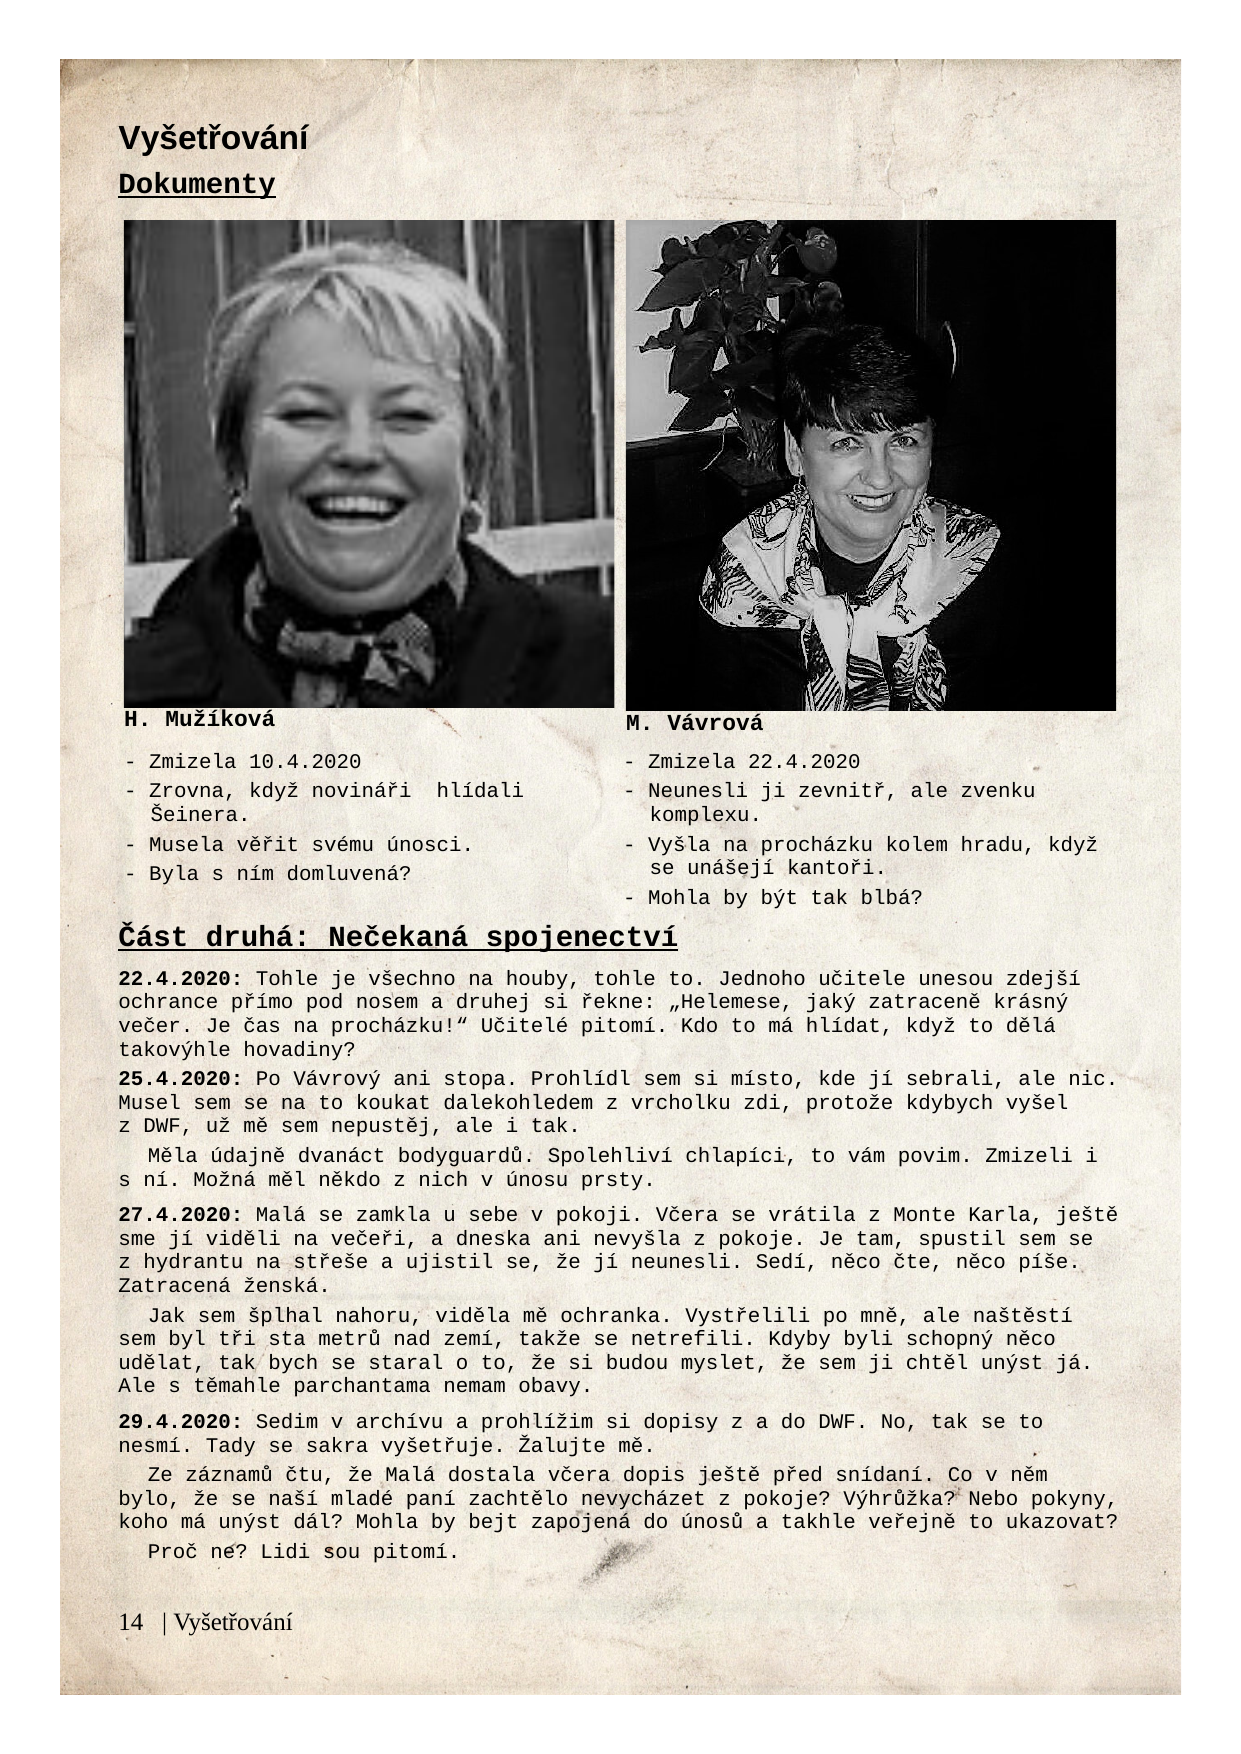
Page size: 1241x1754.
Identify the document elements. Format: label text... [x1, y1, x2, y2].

text Měla údajně dvanáct bodyguardů. Spolehliví chlapíci, to vám povim. Zmizeli i s ní. Možná měl někdo z nich v únosu prsty. [118, 1145, 1122, 1192]
text 25.4.2020: Po Vávrový ani stopa. Prohlídl sem si místo, kde jí sebrali, ale nic. Musel sem se na to koukat dalekohledem z vrcholku zdi, protože kdybych vyšel z DWF, už mě sem nepustěj, ale i tak. [118, 1068, 1122, 1139]
subtitle Dokumenty [118, 169, 1122, 202]
subtitle Vyšetřování [118, 118, 1122, 157]
table_cell - Zmizela 22.4.2020 - Neunesli ji zevnitř, ale zvenku komplexu. - Vyšla na procházku kolem hradu, když se unášejí kantoři. - Mohla by být tak blbá? [620, 745, 1122, 922]
table_header H. Mužíková [118, 215, 620, 745]
text 29.4.2020: Sedim v archívu a prohlížim si dopisy z a do DWF. No, tak se to nesmí. Tady se sakra vyšetřuje. Žalujte mě. [118, 1411, 1122, 1458]
picture [625, 220, 1117, 711]
text Proč ne? Lidi sou pitomí. [118, 1541, 1122, 1565]
text Jak sem šplhal nahoru, viděla mě ochranka. Vystřelili po mně, ale naštěstí sem byl tři sta metrů nad zemí, takže se netrefili. Kdyby byli schopný něco udělat, tak bych se staral o to, že si budou myslet, že sem ji chtěl unýst já. Ale s těmahle parchantama nemam obavy. [118, 1304, 1122, 1399]
text 27.4.2020: Malá se zamkla u sebe v pokoji. Včera se vrátila z Monte Karla, ještě sme jí viděli na večeři, a dneska ani nevyšla z pokoje. Je tam, spustil sem se z hydrantu na střeše a ujistil se, že jí neunesli. Sedí, něco čte, něco píše. Zatracená ženská. [118, 1204, 1122, 1299]
picture [123, 220, 615, 708]
text 22.4.2020: Tohle je všechno na houby, tohle to. Jednoho učitele unesou zdejší ochrance přímo pod nosem a druhej si řekne: „Helemese, jaký zatraceně krásný večer. Je čas na procházku!“ Učitelé pitomí. Kdo to má hlídat, když to dělá takovýhle hovadiny? [118, 968, 1122, 1062]
table_header M. Vávrová [620, 215, 1122, 745]
table_cell - Zmizela 10.4.2020 - Zrovna, když novináři hlídali Šeinera. - Musela věřit svému únosci. - Byla s ním domluvená? [118, 745, 620, 922]
subtitle Část druhá: Nečekaná spojenectví [118, 922, 1122, 955]
text Ze záznamů čtu, že Malá dostala včera dopis ještě před snídaní. Co v něm bylo, že se naší mladé paní zachtělo nevycházet z pokoje? Výhrůžka? Nebo pokyny, koho má unýst dál? Mohla by bejt zapojená do únosů a takhle veřejně to ukazovat? [118, 1464, 1122, 1535]
